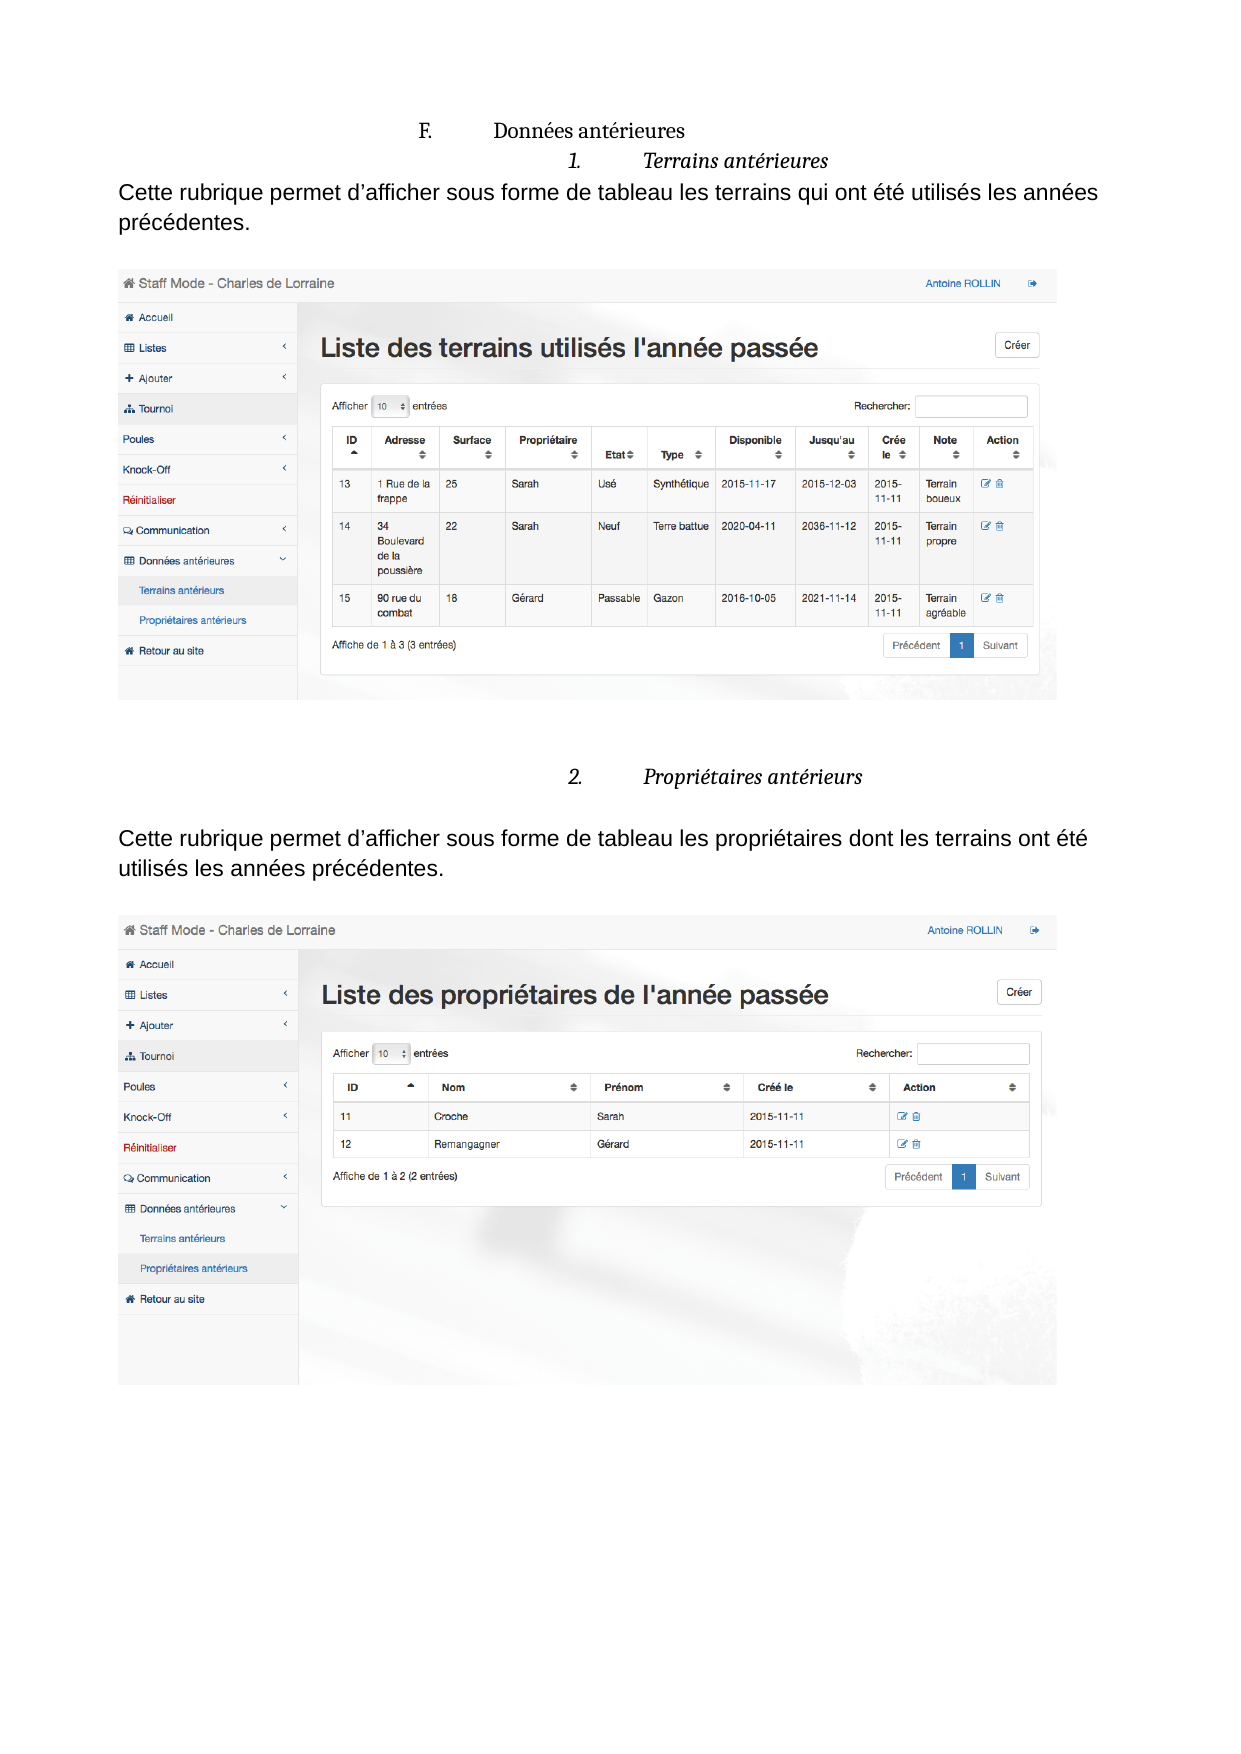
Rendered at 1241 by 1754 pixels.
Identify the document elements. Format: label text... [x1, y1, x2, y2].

subtitle Données antérieures [306, 118, 1122, 144]
picture [118, 269, 1057, 700]
text Cette rubrique permet d’afficher sous forme de tableau les propriétaires dont les terrains ont été utilisés les années précédentes. [118, 824, 1122, 881]
subtitle Terrains antérieures [381, 148, 1122, 175]
picture [118, 915, 1057, 1385]
text Cette rubrique permet d’afficher sous forme de tableau les terrains qui ont été utilisés les années précédentes. [118, 178, 1122, 235]
subtitle Propriétaires antérieurs [381, 764, 1122, 791]
